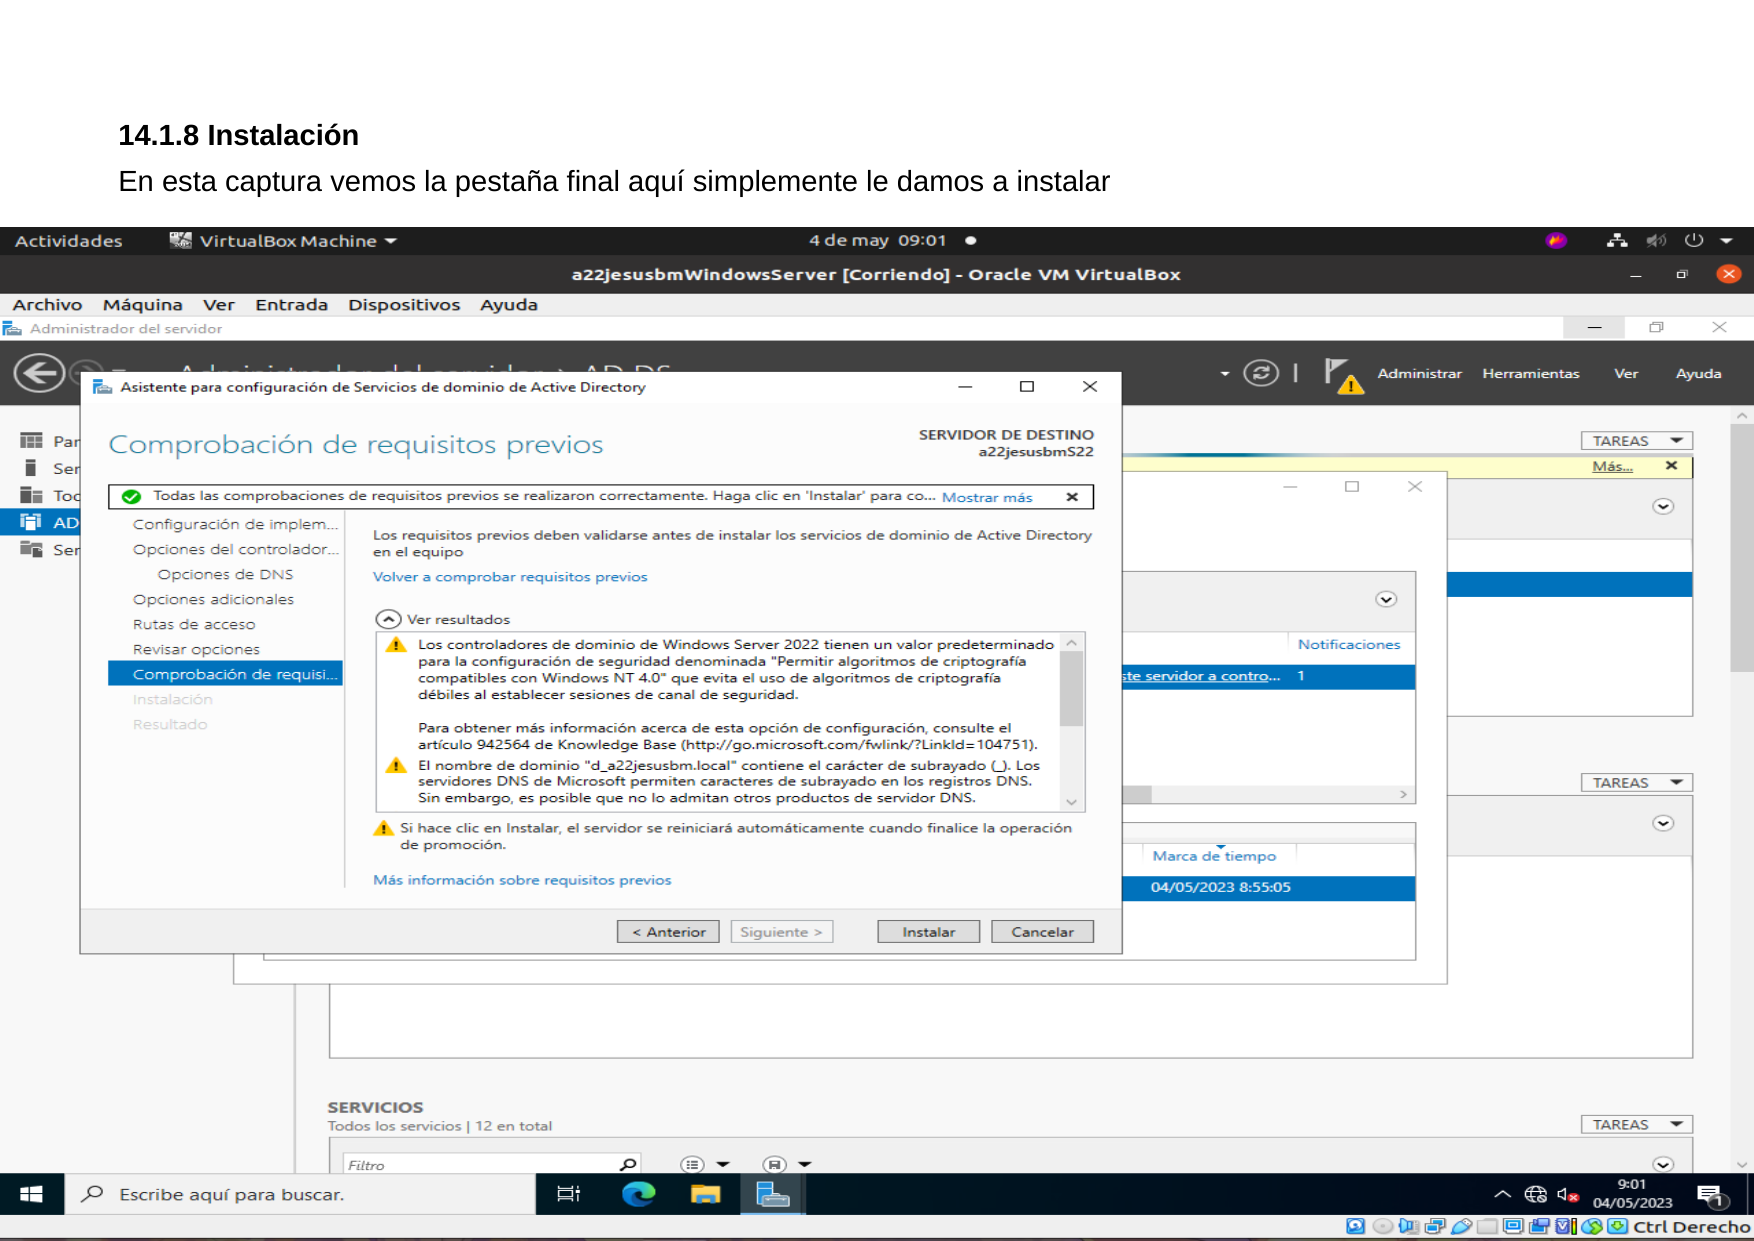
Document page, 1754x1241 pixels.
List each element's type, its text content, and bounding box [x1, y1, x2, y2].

picture [0, 227, 1754, 1241]
subtitle 14.1.8 Instalación [118, 118, 1636, 152]
text En esta captura vemos la pestaña final aquí simplemente le damos a instalar [118, 164, 1636, 198]
